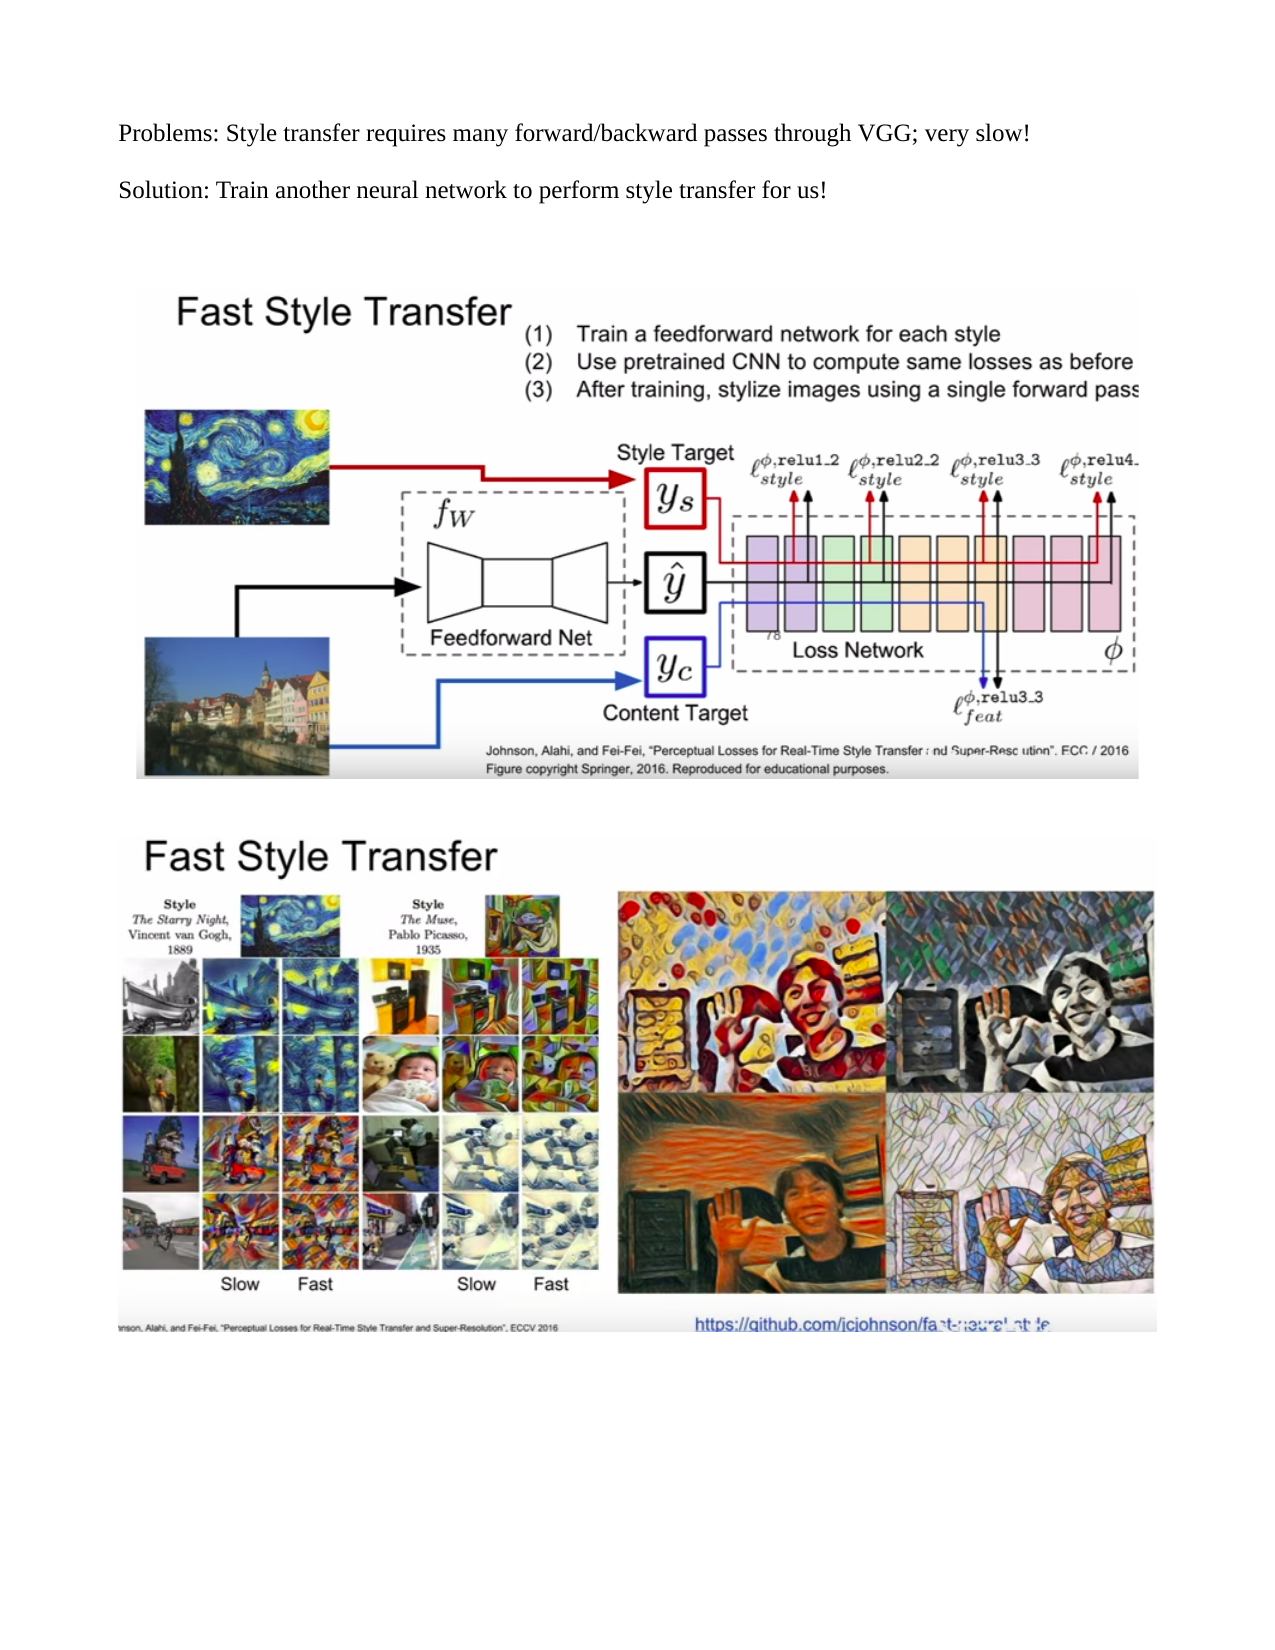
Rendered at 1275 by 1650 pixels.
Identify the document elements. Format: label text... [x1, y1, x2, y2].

picture [118, 836, 1157, 1332]
text Problems: Style transfer requires many forward/backward passes through VGG; very slow! [118, 118, 1157, 147]
picture [136, 290, 1139, 779]
text Solution: Train another neural network to perform style transfer for us! [118, 176, 1157, 204]
